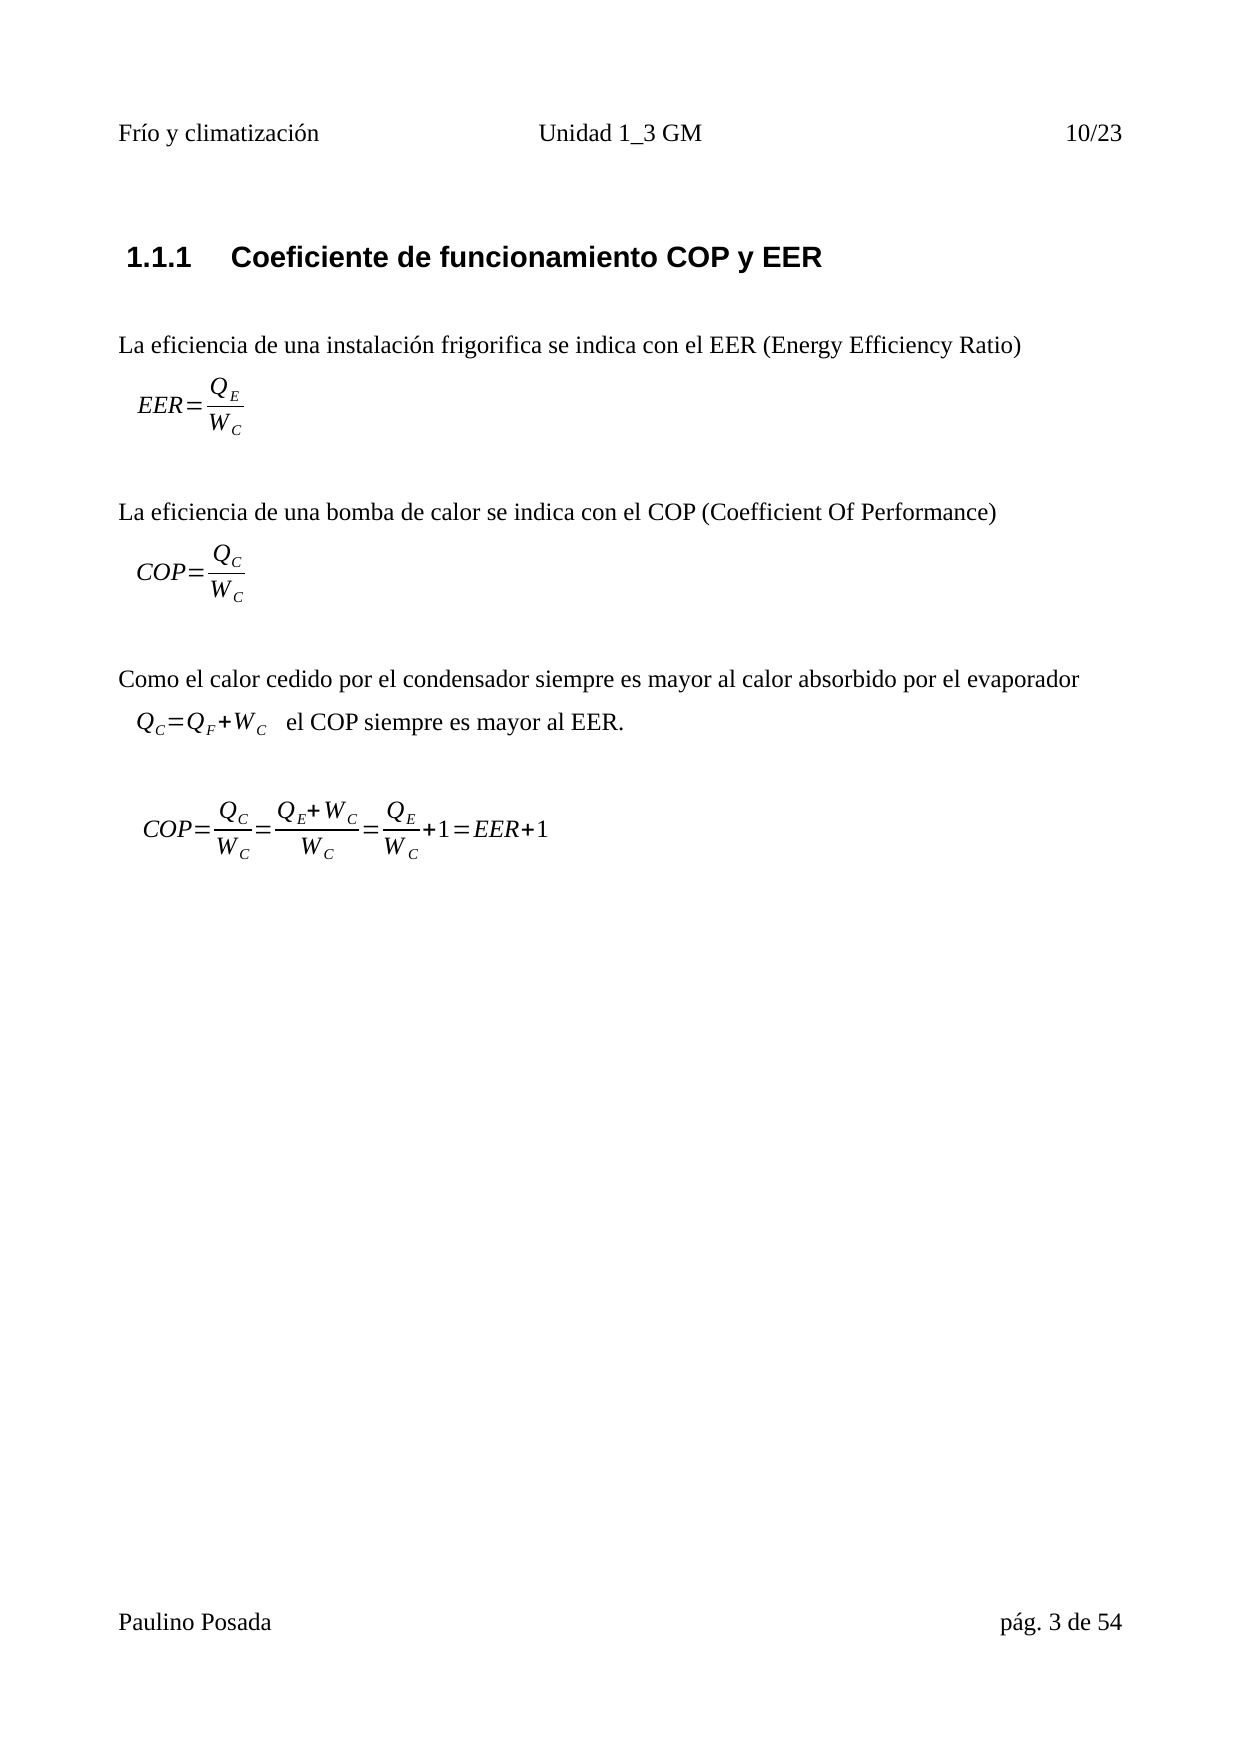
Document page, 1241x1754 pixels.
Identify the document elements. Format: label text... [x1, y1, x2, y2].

text La eficiencia de una bomba de calor se indica con el COP (Coefficient Of Performance) [118, 497, 1122, 525]
text La eficiencia de una instalación frigorifica se indica con el EER (Energy Efficiency Ratio) [118, 330, 1122, 358]
text el COP siempre es mayor al EER. [118, 707, 1122, 739]
text Como el calor cedido por el condensador siempre es mayor al calor absorbido por el evaporador [118, 664, 1122, 692]
subtitle Coeficiente de funcionamiento COP y EER [118, 240, 1122, 274]
